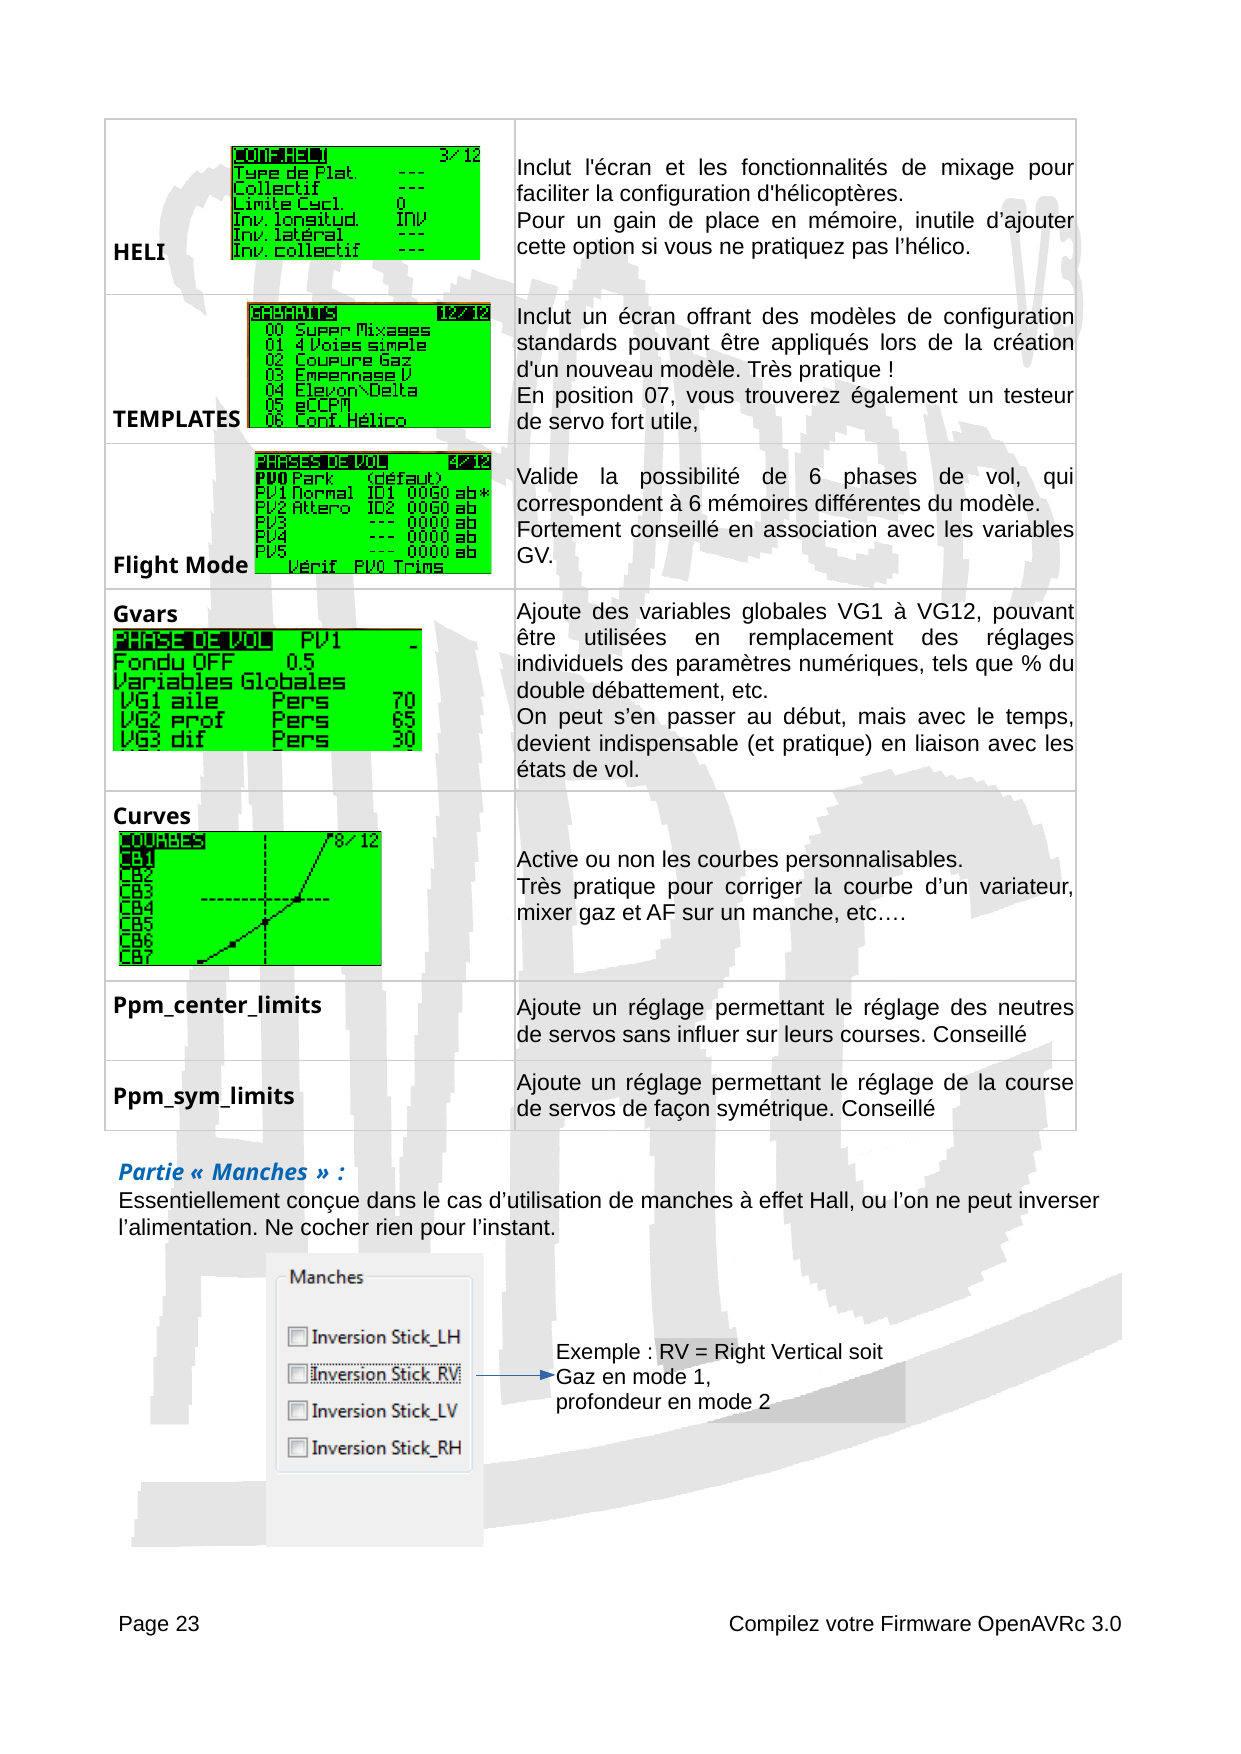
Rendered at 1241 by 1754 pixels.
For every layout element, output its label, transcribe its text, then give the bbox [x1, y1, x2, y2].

text profondeur en mode 2 [556, 1389, 906, 1414]
text Exemple : RV = Right Vertical soit [556, 1339, 906, 1364]
table_cell Inclut un écran offrant des modèles de configuration standards pouvant être appliqués lors de la création d'un nouveau modèle. Très pratique ! En position 07, vous trouverez également un testeur de servo fort utile, [516, 295, 1075, 442]
table_cell Ajoute un réglage permettant le réglage de la course de servos de façon symétrique. Conseillé [516, 1061, 1075, 1129]
table_cell Ppm_center_limits [106, 982, 514, 1059]
table_cell Curves [106, 792, 514, 980]
text Partie « Manches » : [118, 1156, 1122, 1187]
table_cell Ajoute des variables globales VG1 à VG12, pouvant être utilisées en remplacement des réglages individuels des paramètres numériques, tels que % du double débattement, etc. On peut s’en passer au début, mais avec le temps, devient indispensable (et pratique) en liaison avec les états de vol. [516, 590, 1075, 790]
table_cell TEMPLATES [106, 295, 514, 442]
table_header Inclut l'écran et les fonctionnalités de mixage pour faciliter la configuration d'hélicoptères. Pour un gain de place en mémoire, inutile d’ajouter cette option si vous ne pratiquez pas l’hélico. [516, 120, 1075, 293]
picture [265, 1253, 484, 1547]
table_cell Ajoute un réglage permettant le réglage des neutres de servos sans influer sur leurs courses. Conseillé [516, 982, 1075, 1059]
table_cell Gvars [106, 590, 514, 790]
table_cell Valide la possibilité de 6 phases de vol, qui correspondent à 6 mémoires différentes du modèle. Fortement conseillé en association avec les variables GV. [516, 444, 1075, 588]
text Essentiellement conçue dans le cas d’utilisation de manches à effet Hall, ou l’on ne peut inverser l’alimentation. Ne cocher rien pour l’instant. [118, 1187, 1122, 1240]
table_cell Ppm_sym_limits [106, 1061, 514, 1129]
text Gaz en mode 1, [556, 1364, 906, 1389]
table_header HELI [106, 120, 514, 293]
table_cell Active ou non les courbes personnalisables. Très pratique pour corriger la courbe d’un variateur, mixer gaz et AF sur un manche, etc…. [516, 792, 1075, 980]
table_cell Flight Mode [106, 444, 514, 588]
